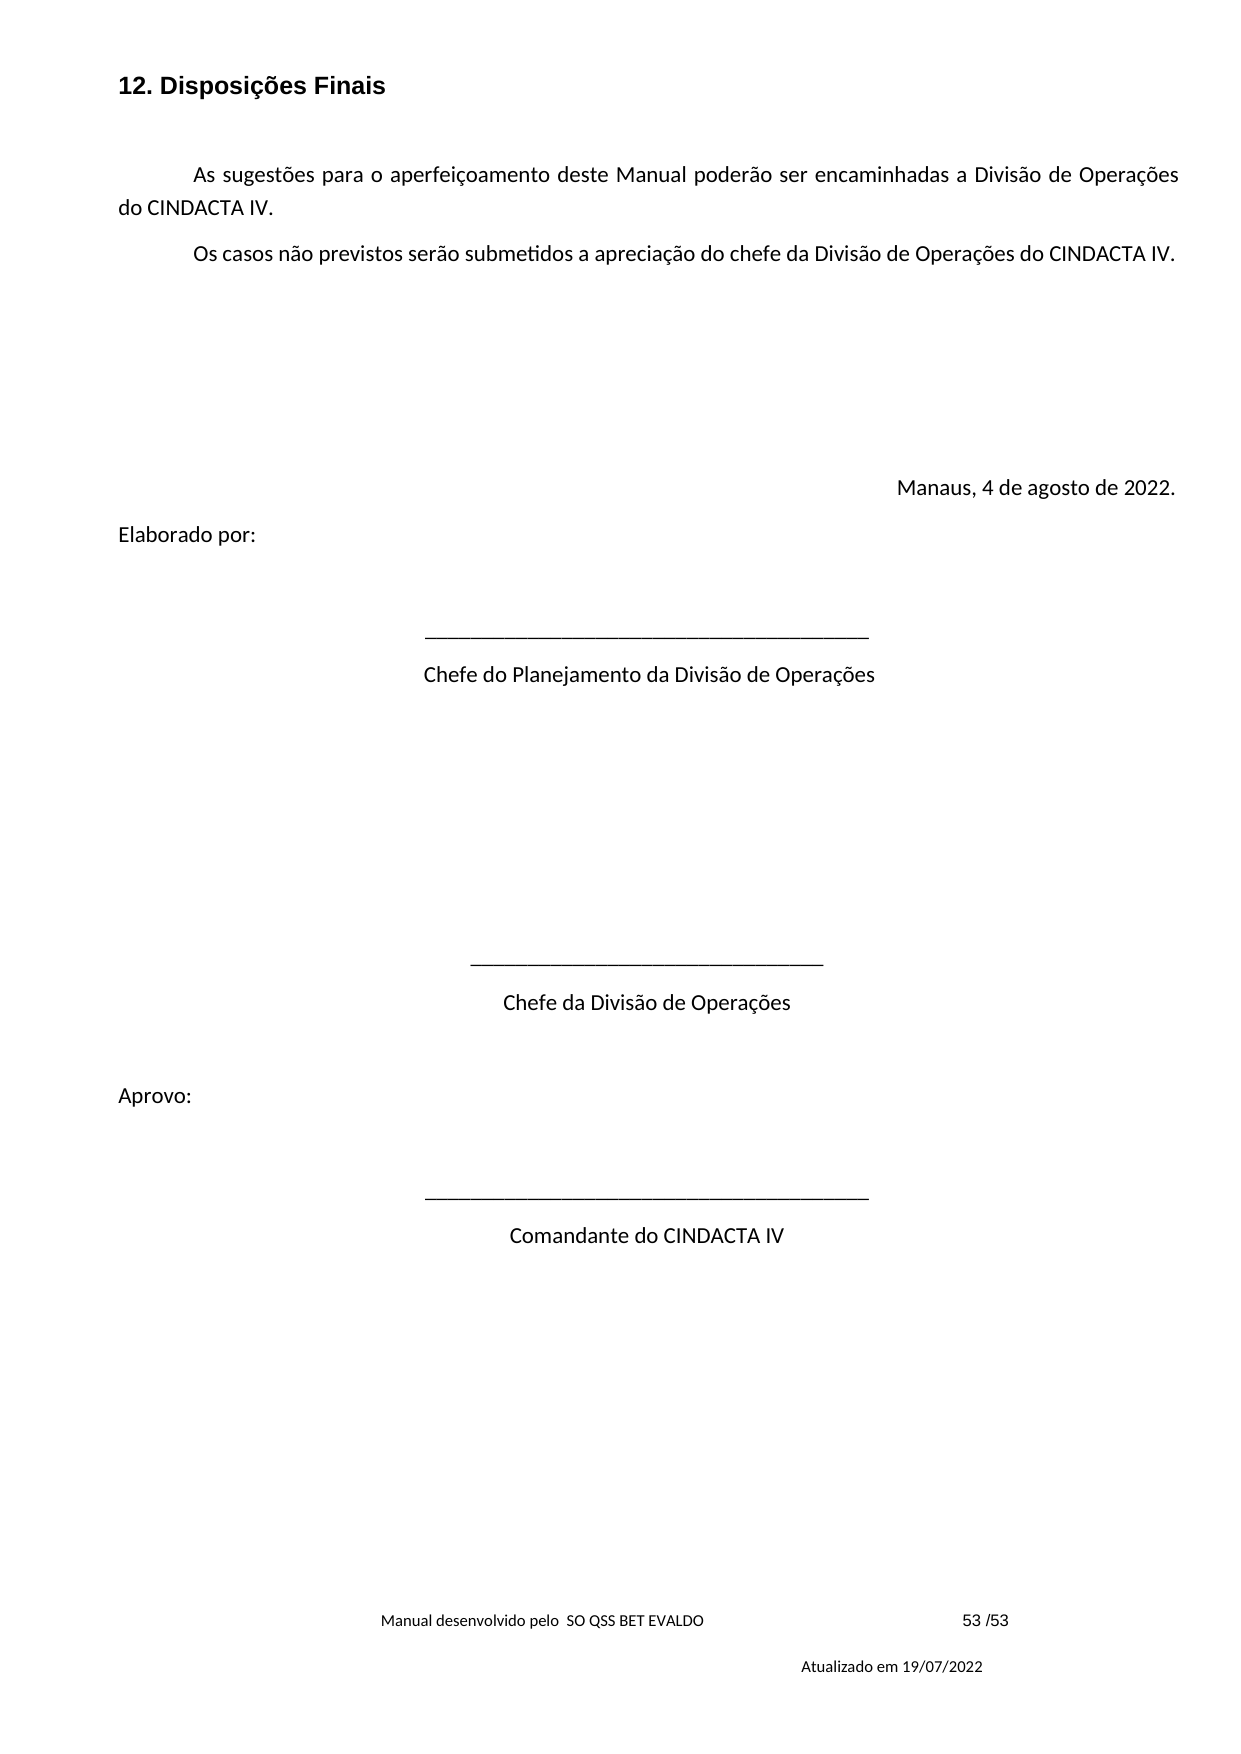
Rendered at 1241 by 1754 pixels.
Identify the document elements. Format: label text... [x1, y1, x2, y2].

text Aprovo: [118, 1081, 1181, 1109]
text _______________________________________ [118, 1175, 1181, 1203]
text Chefe do Planejamento da Divisão de Operações [118, 660, 1181, 688]
text Os casos não previstos serão submetidos a apreciação do chefe da Divisão de Operações do CINDACTA IV. [118, 239, 1181, 267]
text Elaborado por: [118, 520, 1181, 548]
text Chefe da Divisão de Operações [118, 988, 1181, 1016]
subtitle 12. Disposições Finais [118, 71, 1023, 99]
text As sugestões para o aperfeiçoamento deste Manual poderão ser encaminhadas a Divisão de Operações do CINDACTA IV. [118, 161, 1181, 221]
text Comandante do CINDACTA IV [118, 1222, 1181, 1250]
text _______________________________________ [118, 614, 1181, 642]
text _______________________________ [118, 941, 1181, 969]
text Manaus, 4 de agosto de 2022. [118, 473, 1181, 501]
